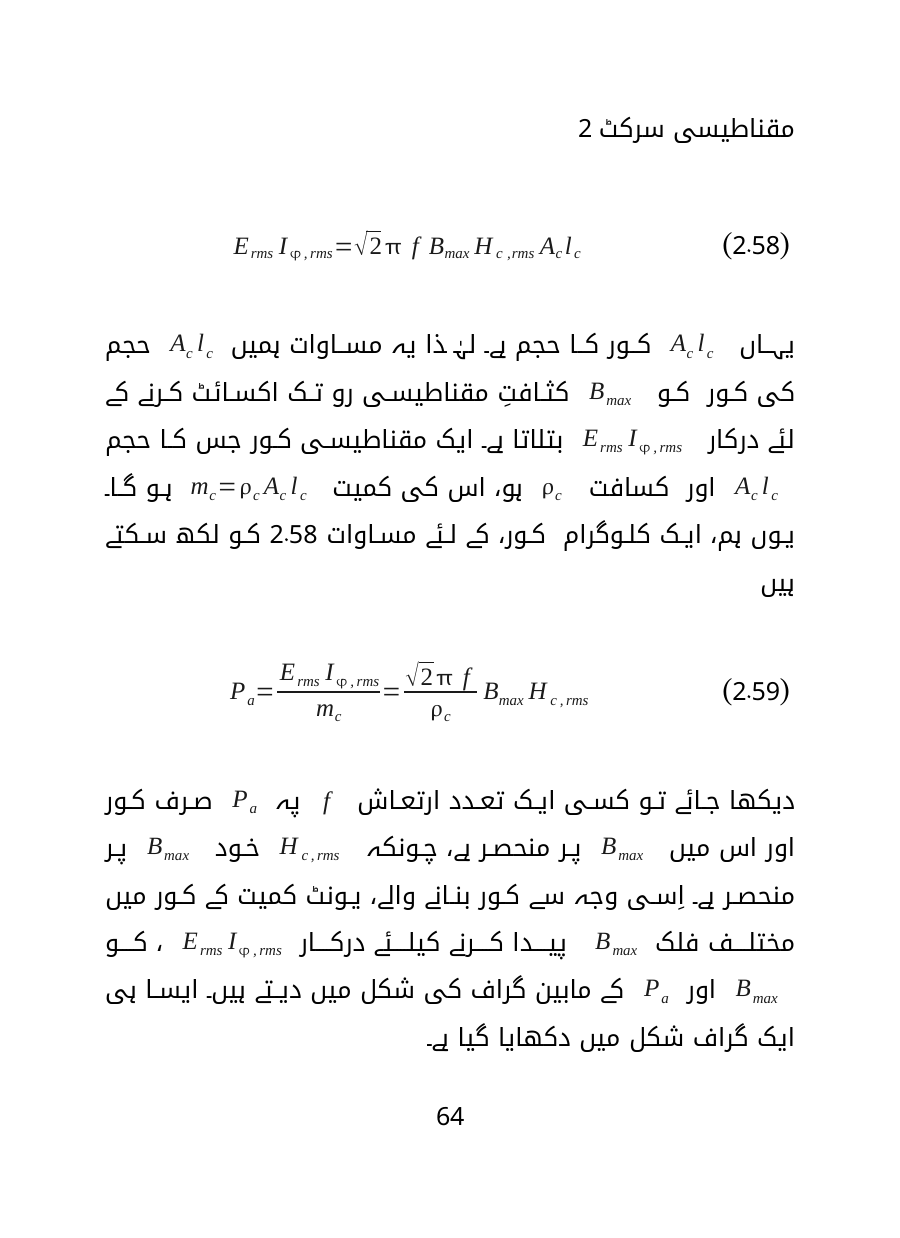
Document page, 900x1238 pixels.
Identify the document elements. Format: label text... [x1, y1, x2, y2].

table_header [105, 653, 703, 743]
text یہاں کور کا حجم ہے۔ لہٰذا یہ مساوات ہمیںحجم کی کور کو کثافتِ مقناطیسی رو تک اکسائٹ کرنے کے لئے درکار بتلاتا ہے۔ ایک مقناطیسی کور جس کا حجم اور کسافت ہو، اس کی کمیت ہو گا۔ یوں ہم، ایک کلوگرام کور، کے لئے مساوات 2.58 کو لکھ سکتے ہیں [105, 322, 795, 606]
table_header [105, 216, 699, 288]
table_header (2.58) [699, 216, 795, 288]
text دیکھا جائے تو کسی ایک تعدد ارتعاش پہصرف کور اور اس میں پر منحصر ہے، چونکہ خود پر منحصر ہے۔ اِسی وجہ سے کور بنانے والے، یونٹ کمیت کے کور میں مختلف فلک پیدا کرنے کیلئے درکار، کو اورکے مابین گراف کی شکل میں دیتے ہیں۔ ایسا ہی ایک گراف شکل میں دکھایا گیا ہے۔ [105, 777, 795, 1062]
table_header (2.59) [703, 653, 795, 743]
